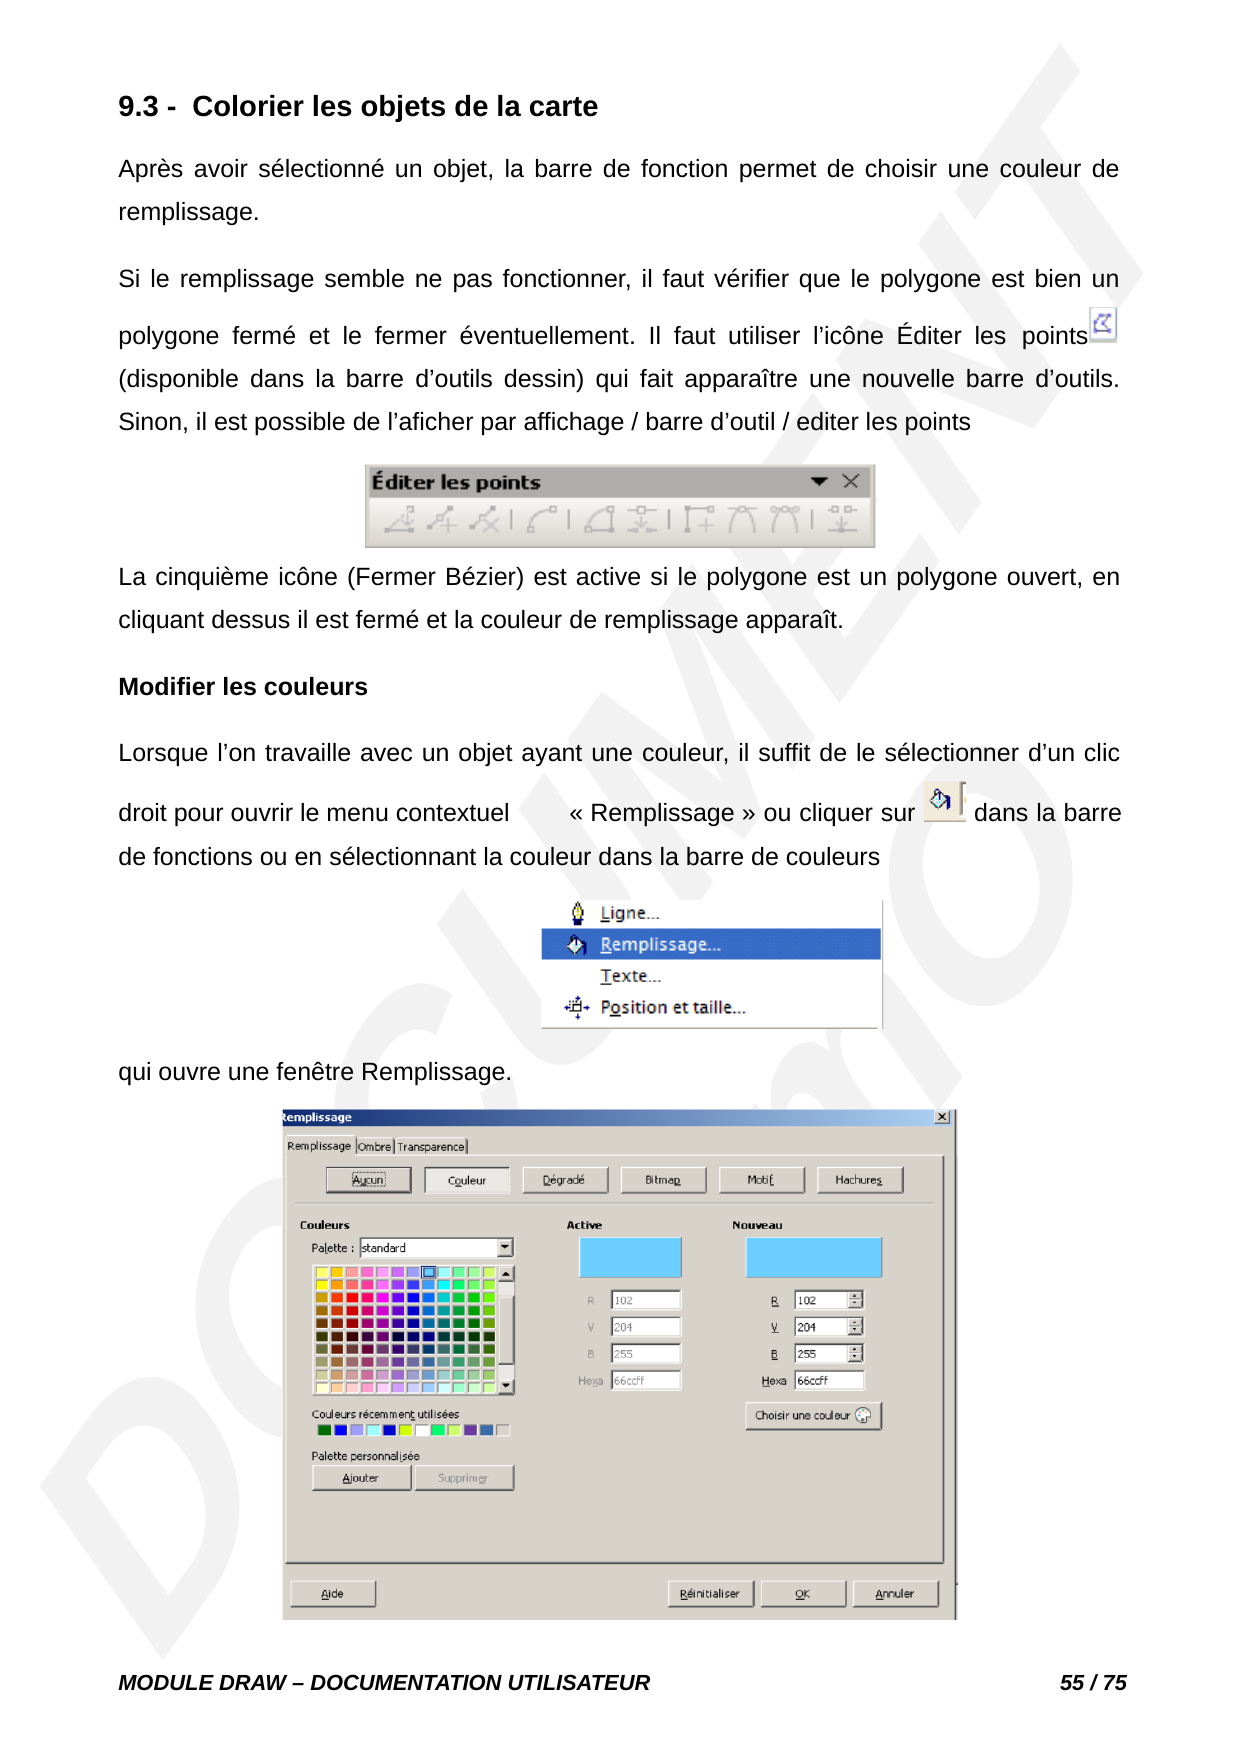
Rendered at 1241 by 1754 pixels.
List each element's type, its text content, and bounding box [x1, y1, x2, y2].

text Lorsque l’on travaille avec un objet ayant une couleur, il suffit de le sélectionner d’un clic droit pour ouvrir le menu contextuel « Remplissage » ou cliquer sur dans la barre de fonctions ou en sélectionnant la couleur dans la barre de couleurs [118, 738, 1122, 870]
picture [364, 464, 876, 548]
picture [1088, 307, 1122, 345]
text qui ouvre une fenêtre Remplissage. [118, 1057, 1122, 1086]
picture [923, 781, 966, 822]
text Modifier les couleurs [118, 672, 1122, 700]
text Après avoir sélectionné un objet, la barre de fonction permet de choisir une couleur de remplissage. [118, 154, 1122, 226]
picture [541, 900, 884, 1029]
picture [282, 1109, 958, 1620]
text Si le remplissage semble ne pas fonctionner, il faut vérifier que le polygone est bien un polygone fermé et le fermer éventuellement. Il faut utiliser l’icône Éditer les points (disponible dans la barre d’outils dessin) qui fait apparaître une nouvelle barre d’outils. Sinon, il est possible de l’aficher par affichage / barre d’outil / editer les points [118, 264, 1122, 436]
subtitle Colorier les objets de la carte [118, 88, 1122, 122]
text La cinquième icône (Fermer Bézier) est active si le polygone est un polygone ouvert, en cliquant dessus il est fermé et la couleur de remplissage apparaît. [118, 474, 1122, 633]
